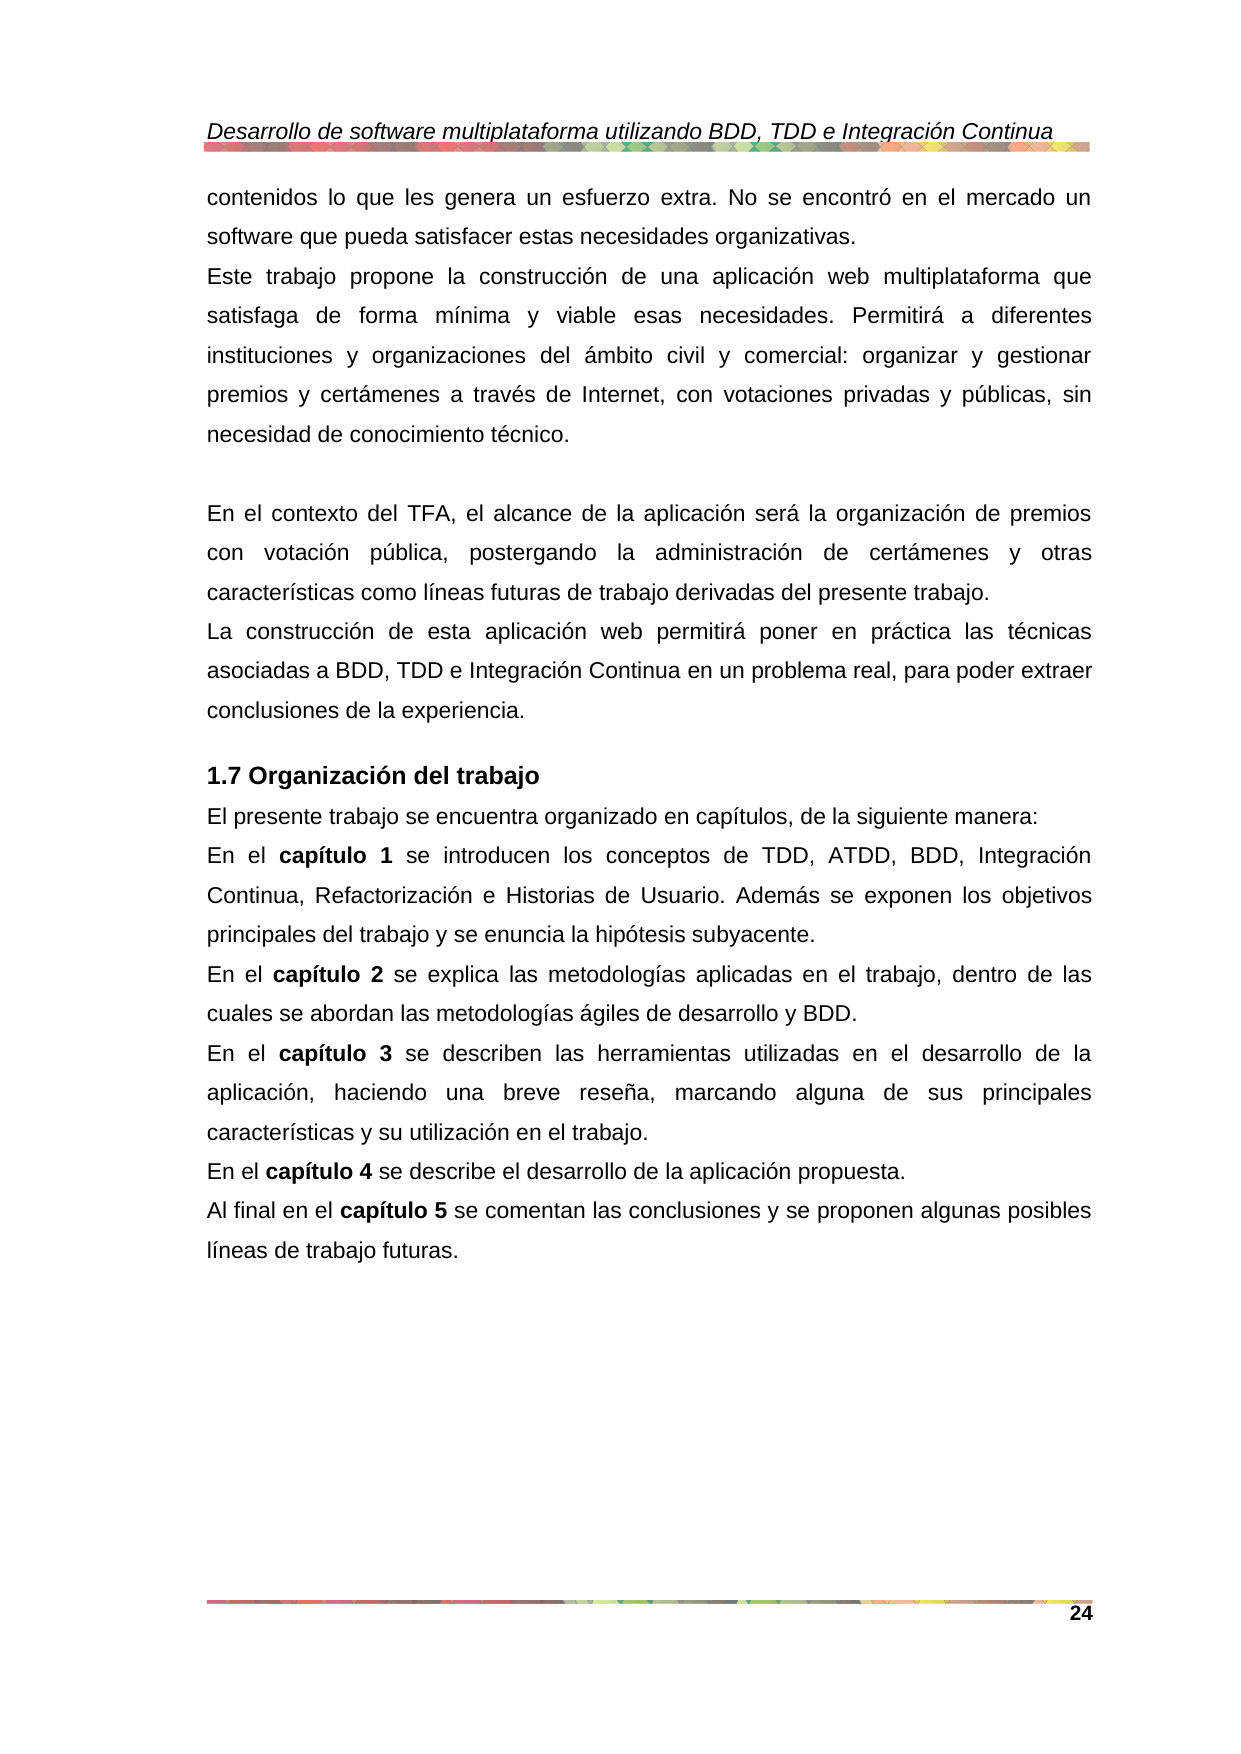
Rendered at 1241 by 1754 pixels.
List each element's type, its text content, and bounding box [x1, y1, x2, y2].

subtitle 1.7 Organización del trabajo [207, 761, 1093, 790]
text [203, 142, 1090, 152]
text En el contexto del TFA, el alcance de la aplicación será la organización de premios con votación pública, postergando la administración de certámenes y otras características como líneas futuras de trabajo derivadas del presente trabajo. [207, 499, 1093, 605]
text [206, 1600, 1093, 1604]
text En el capítulo 3 se describen las herramientas utilizadas en el desarrollo de la aplicación, haciendo una breve reseña, marcando alguna de sus principales características y su utilización en el trabajo. [207, 1039, 1093, 1145]
text Al final en el capítulo 5 se comentan las conclusiones y se proponen algunas posibles líneas de trabajo futuras. [207, 1197, 1093, 1263]
text En el capítulo 4 se describe el desarrollo de la aplicación propuesta. [207, 1158, 1093, 1184]
text Este trabajo propone la construcción de una aplicación web multiplataforma que satisfaga de forma mínima y viable esas necesidades. Permitirá a diferentes instituciones y organizaciones del ámbito civil y comercial: organizar y gestionar premios y certámenes a través de Internet, con votaciones privadas y públicas, sin necesidad de conocimiento técnico. [207, 263, 1093, 447]
text contenidos lo que les genera un esfuerzo extra. No se encontró en el mercado un software que pueda satisfacer estas necesidades organizativas. [207, 184, 1093, 249]
text En el capítulo 1 se introducen los conceptos de TDD, ATDD, BDD, Integración Continua, Refactorización e Historias de Usuario. Además se exponen los objetivos principales del trabajo y se enuncia la hipótesis subyacente. [207, 842, 1093, 947]
text El presente trabajo se encuentra organizado en capítulos, de la siguiente manera: [207, 803, 1093, 829]
text En el capítulo 2 se explica las metodologías aplicadas en el trabajo, dentro de las cuales se abordan las metodologías ágiles de desarrollo y BDD. [207, 961, 1093, 1026]
text La construcción de esta aplicación web permitirá poner en práctica las técnicas asociadas a BDD, TDD e Integración Continua en un problema real, para poder extraer conclusiones de la experiencia. [207, 618, 1093, 723]
